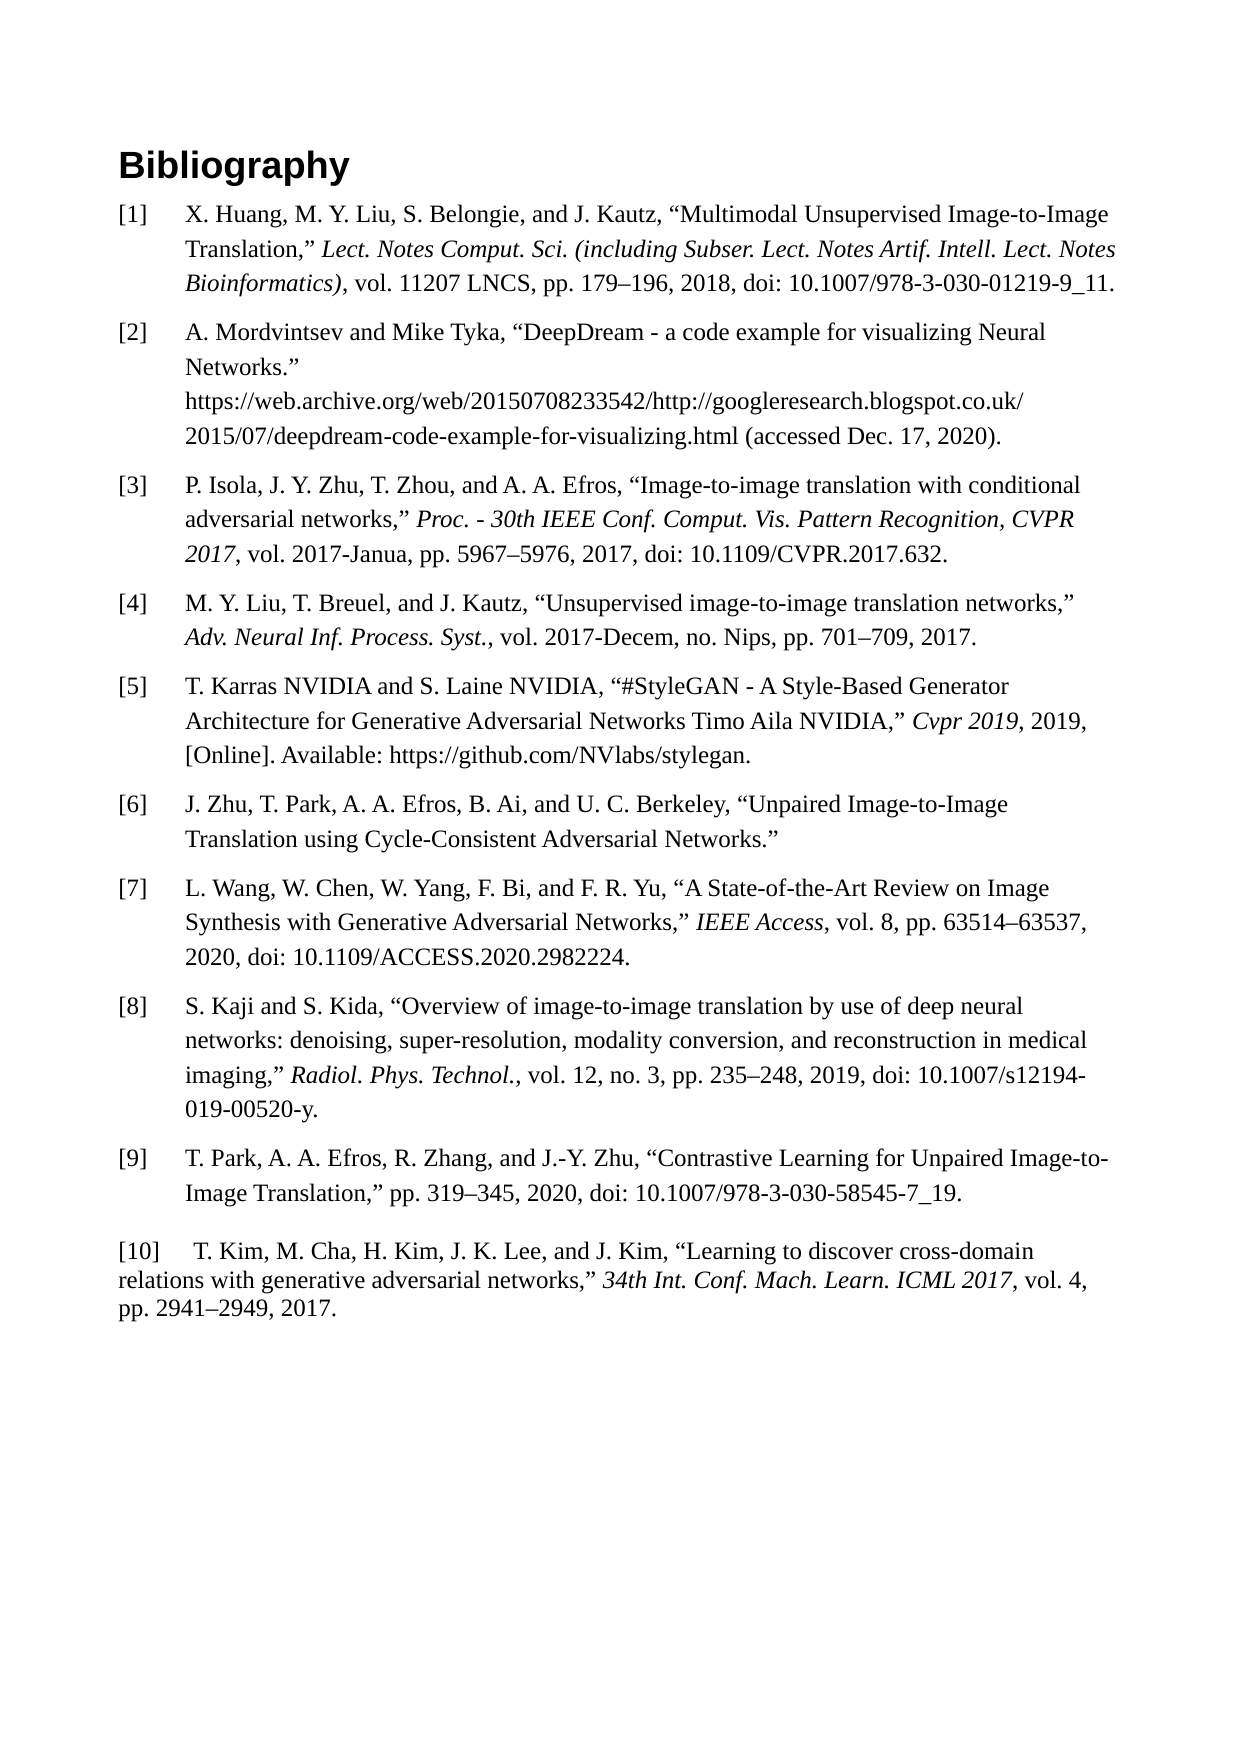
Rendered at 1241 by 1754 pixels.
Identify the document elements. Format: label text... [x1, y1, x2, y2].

text [2] A. Mordvintsev and Mike Tyka, “DeepDream - a code example for visualizing Neural Networks.” https://web.archive.org/web/20150708233542/http://googleresearch.blogspot.co.uk/2015/07/deepdream-code-example-for-visualizing.html (accessed Dec. 17, 2020). [118, 317, 1122, 449]
text [8] S. Kaji and S. Kida, “Overview of image-to-image translation by use of deep neural networks: denoising, super-resolution, modality conversion, and reconstruction in medical imaging,” Radiol. Phys. Technol., vol. 12, no. 3, pp. 235–248, 2019, doi: 10.1007/s12194-019-00520-y. [118, 991, 1122, 1123]
text [3] P. Isola, J. Y. Zhu, T. Zhou, and A. A. Efros, “Image-to-image translation with conditional adversarial networks,” Proc. - 30th IEEE Conf. Comput. Vis. Pattern Recognition, CVPR 2017, vol. 2017-Janua, pp. 5967–5976, 2017, doi: 10.1109/CVPR.2017.632. [118, 470, 1122, 567]
text [10] T. Kim, M. Cha, H. Kim, J. K. Lee, and J. Kim, “Learning to discover cross-domain relations with generative adversarial networks,” 34th Int. Conf. Mach. Learn. ICML 2017, vol. 4, pp. 2941–2949, 2017. [118, 1236, 1122, 1322]
text [1] X. Huang, M. Y. Liu, S. Belongie, and J. Kautz, “Multimodal Unsupervised Image-to-Image Translation,” Lect. Notes Comput. Sci. (including Subser. Lect. Notes Artif. Intell. Lect. Notes Bioinformatics), vol. 11207 LNCS, pp. 179–196, 2018, doi: 10.1007/978-3-030-01219-9_11. [118, 199, 1122, 297]
text [7] L. Wang, W. Chen, W. Yang, F. Bi, and F. R. Yu, “A State-of-the-Art Review on Image Synthesis with Generative Adversarial Networks,” IEEE Access, vol. 8, pp. 63514–63537, 2020, doi: 10.1109/ACCESS.2020.2982224. [118, 873, 1122, 971]
subtitle Bibliography [118, 143, 1122, 187]
text [6] J. Zhu, T. Park, A. A. Efros, B. Ai, and U. C. Berkeley, “Unpaired Image-to-Image Translation using Cycle-Consistent Adversarial Networks.” [118, 789, 1122, 853]
text [9] T. Park, A. A. Efros, R. Zhang, and J.-Y. Zhu, “Contrastive Learning for Unpaired Image-to-Image Translation,” pp. 319–345, 2020, doi: 10.1007/978-3-030-58545-7_19. [118, 1143, 1122, 1207]
text [5] T. Karras NVIDIA and S. Laine NVIDIA, “#StyleGAN - A Style-Based Generator Architecture for Generative Adversarial Networks Timo Aila NVIDIA,” Cvpr 2019, 2019, [Online]. Available: https://github.com/NVlabs/stylegan. [118, 671, 1122, 769]
text [4] M. Y. Liu, T. Breuel, and J. Kautz, “Unsupervised image-to-image translation networks,” Adv. Neural Inf. Process. Syst., vol. 2017-Decem, no. Nips, pp. 701–709, 2017. [118, 588, 1122, 651]
